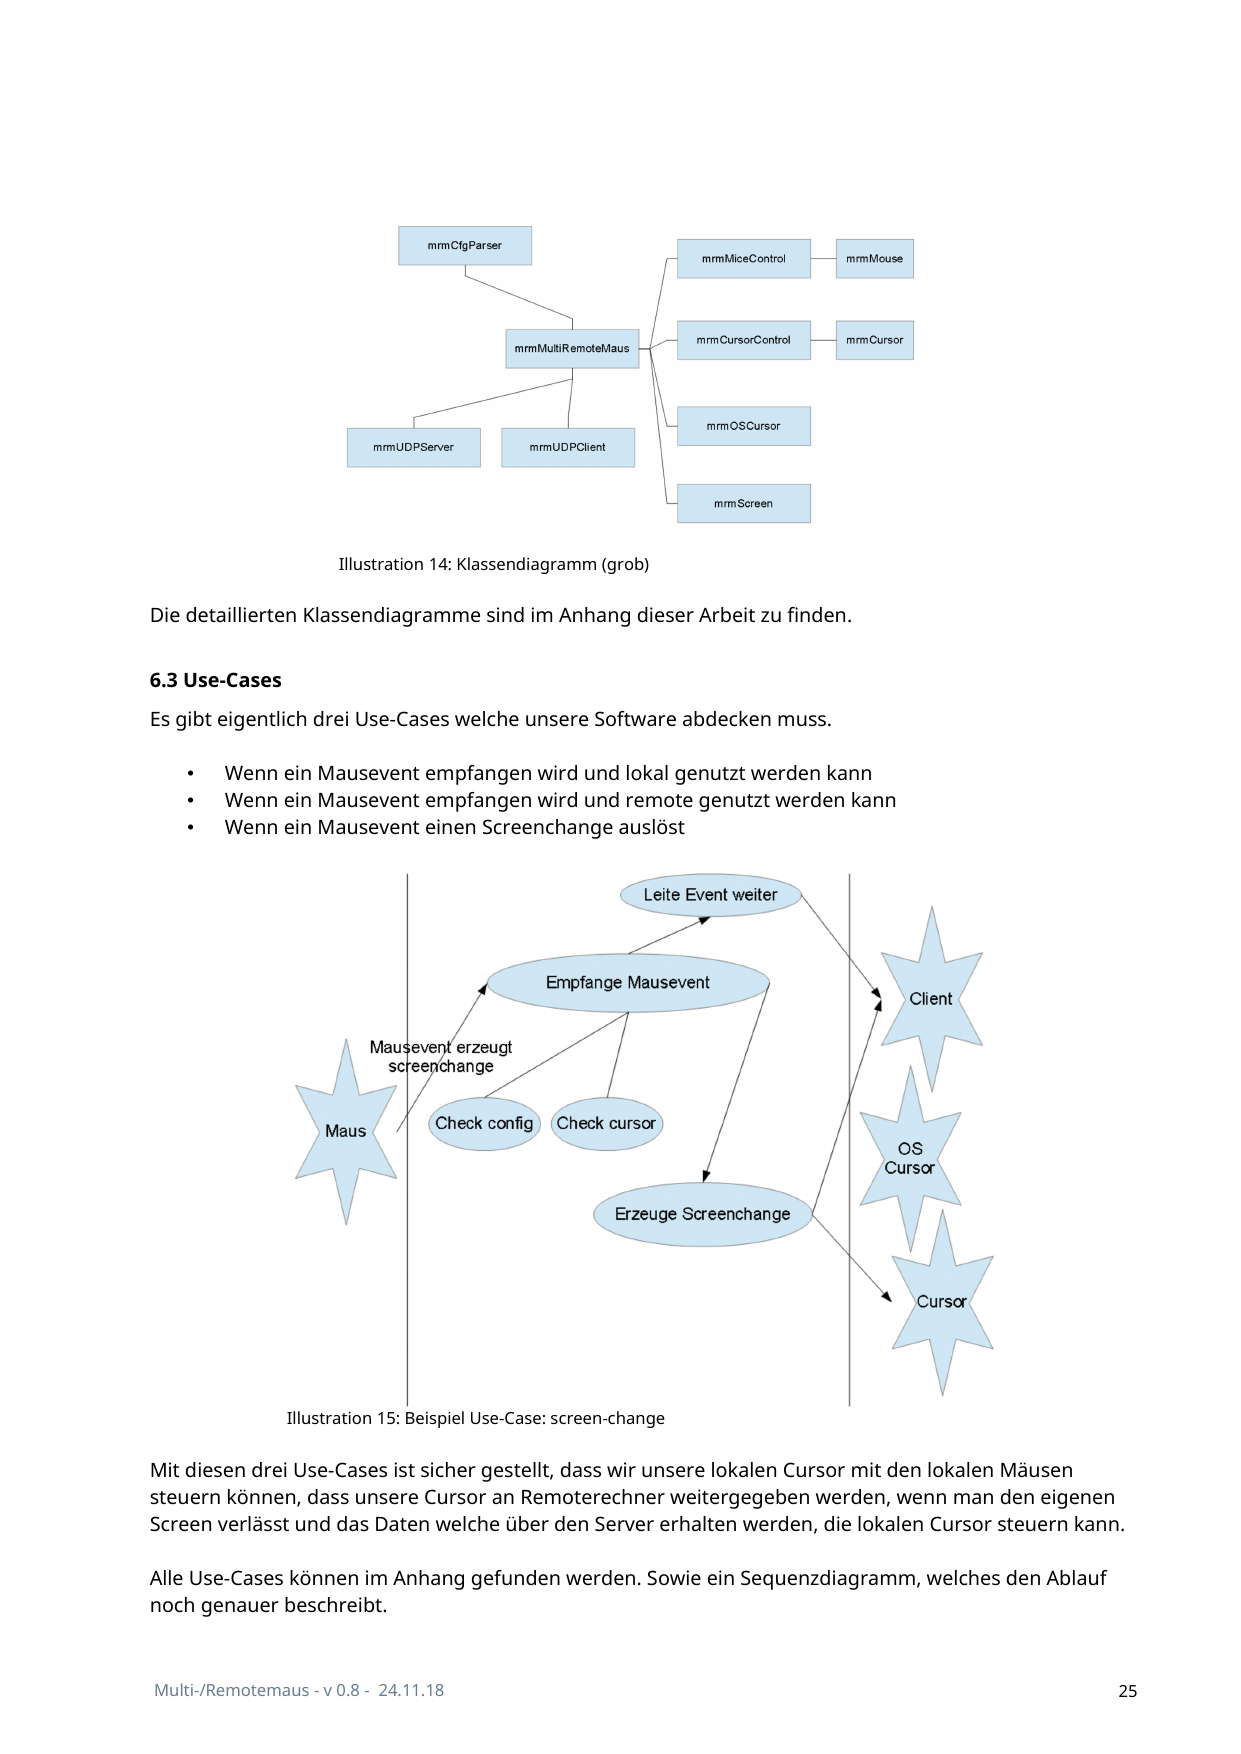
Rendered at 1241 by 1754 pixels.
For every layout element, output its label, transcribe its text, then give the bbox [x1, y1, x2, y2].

text Illustration 14: Klassendiagramm (grob) [338, 552, 928, 575]
text Mit diesen drei Use-Cases ist sicher gestellt, dass wir unsere lokalen Cursor mit den lokalen Mäusen steuern können, dass unsere Cursor an Remoterechner weitergegeben werden, wenn man den eigenen Screen verlässt und das Daten welche über den Server erhalten werden, die lokalen Cursor steuern kann. [149, 1456, 1136, 1537]
picture [286, 867, 999, 1407]
list Wenn ein Mausevent empfangen wird und remote genutzt werden kann [187, 787, 1136, 814]
text Alle Use-Cases können im Anhang gefunden werden. Sowie ein Sequenzdiagramm, welches den Ablauf noch genauer beschreibt. [149, 1564, 1136, 1618]
text Illustration 15: Beispiel Use-Case: screen-change [287, 1407, 998, 1429]
text Es gibt eigentlich drei Use-Cases welche unsere Software abdecken muss. [149, 706, 1136, 733]
picture [338, 195, 928, 552]
text Die detaillierten Klassendiagramme sind im Anhang dieser Arbeit zu finden. [149, 602, 1136, 629]
list Wenn ein Mausevent einen Screenchange auslöst [187, 814, 1136, 841]
subtitle Use-Cases [149, 666, 1136, 693]
list Wenn ein Mausevent empfangen wird und lokal genutzt werden kann [187, 760, 1136, 787]
